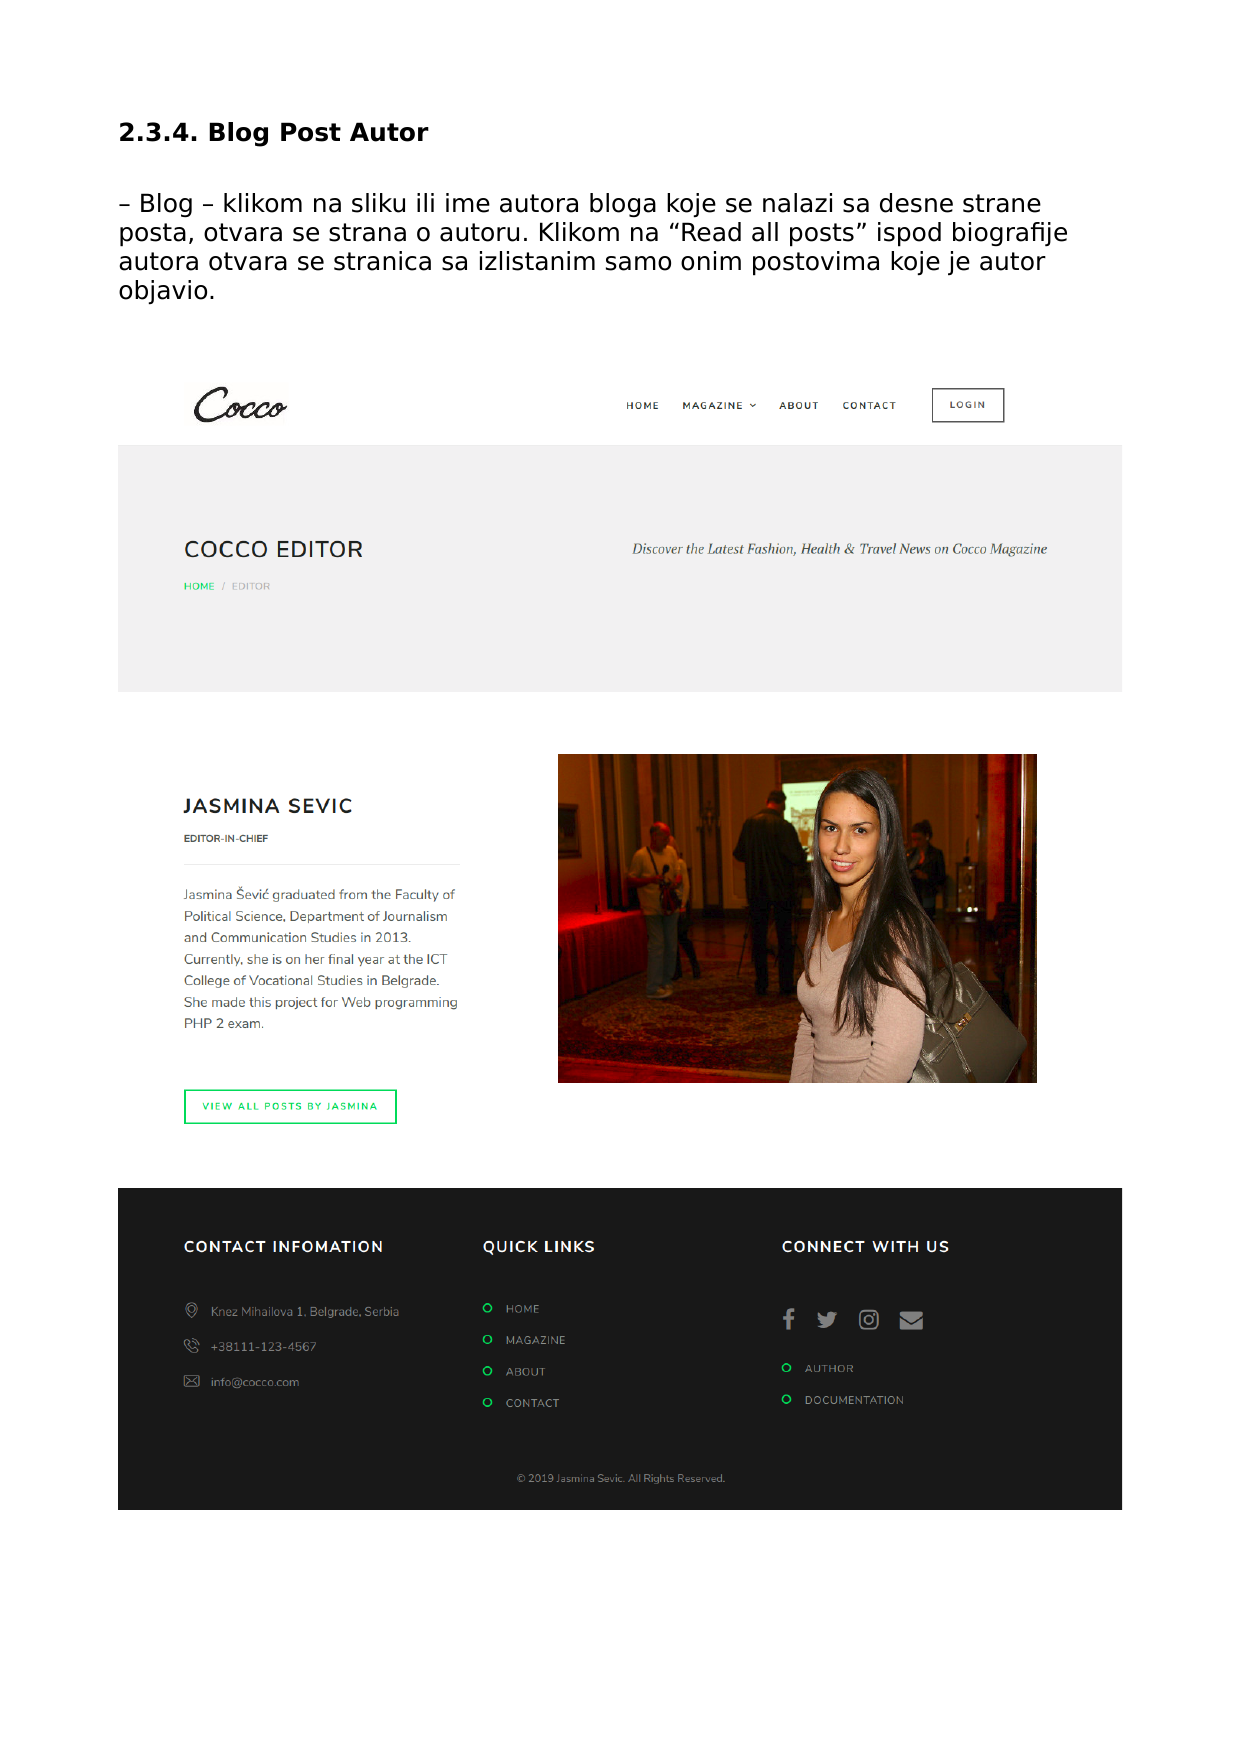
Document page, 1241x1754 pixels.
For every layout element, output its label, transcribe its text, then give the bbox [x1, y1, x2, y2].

picture [118, 363, 1123, 1510]
subtitle 2.3.4. Blog Post Autor [118, 118, 1122, 147]
text – Blog – klikom na sliku ili ime autora bloga koje se nalazi sa desne strane posta, otvara se strana o autoru. Klikom na “Read all posts” ispod biografije autora otvara se stranica sa izlistanim samo onim postovima koje je autor objavio. [118, 189, 1122, 306]
